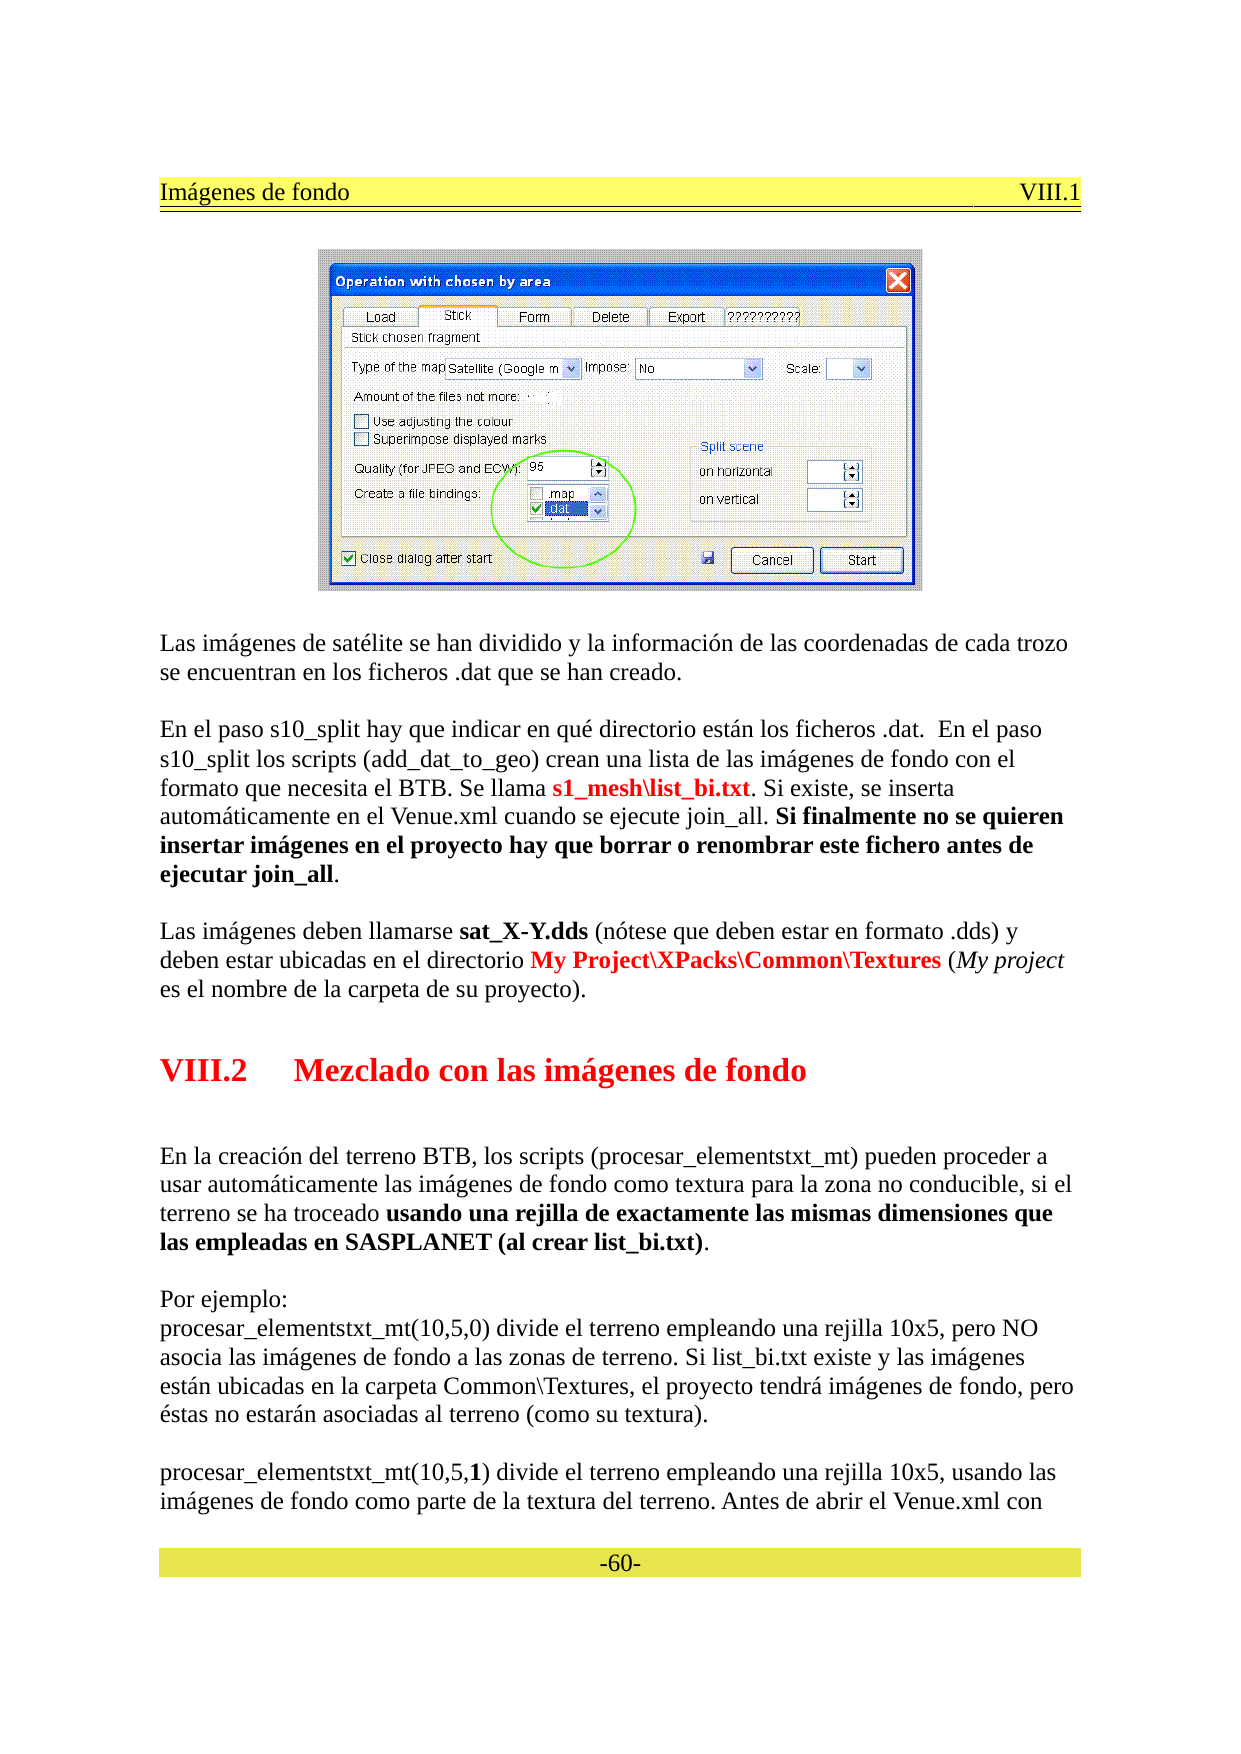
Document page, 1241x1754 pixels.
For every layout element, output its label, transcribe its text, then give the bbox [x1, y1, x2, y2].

picture [318, 249, 923, 591]
text procesar_elementstxt_mt(10,5,0) divide el terreno empleando una rejilla 10x5, pero NO asocia las imágenes de fondo a las zonas de terreno. Si list_bi.txt existe y las imágenes están ubicadas en la carpeta Common\Textures, el proyecto tendrá imágenes de fondo, pero éstas no estarán asociadas al terreno (como su textura). [159, 1313, 1081, 1428]
text Por ejemplo: [159, 1284, 1081, 1313]
subtitle Mezclado con las imágenes de fondo [159, 1050, 1081, 1088]
text procesar_elementstxt_mt(10,5,1) divide el terreno empleando una rejilla 10x5, usando las imágenes de fondo como parte de la textura del terreno. Antes de abrir el Venue.xml con [159, 1457, 1081, 1514]
text En la creación del terreno BTB, los scripts (procesar_elementstxt_mt) pueden proceder a usar automáticamente las imágenes de fondo como textura para la zona no conducible, si el terreno se ha troceado usando una rejilla de exactamente las mismas dimensiones que las empleadas en SASPLANET (al crear list_bi.txt). [159, 1141, 1081, 1256]
text En el paso s10_split hay que indicar en qué directorio están los ficheros .dat. En el paso s10_split los scripts (add_dat_to_geo) crean una lista de las imágenes de fondo con el formato que necesita el BTB. Se llama s1_mesh\list_bi.txt. Si existe, se inserta automáticamente en el Venue.xml cuando se ejecute join_all. Si finalmente no se quieren insertar imágenes en el proyecto hay que borrar o renombrar este fichero antes de ejecutar join_all. Las imágenes deben llamarse sat_X-Y.dds (nótese que deben estar en formato .dds) y deben estar ubicadas en el directorio My Project\XPacks\Common\Textures (My project es el nombre de la carpeta de su proyecto). [159, 714, 1081, 1003]
text Las imágenes de satélite se han dividido y la información de las coordenadas de cada trozo se encuentran en los ficheros .dat que se han creado. [159, 628, 1081, 686]
